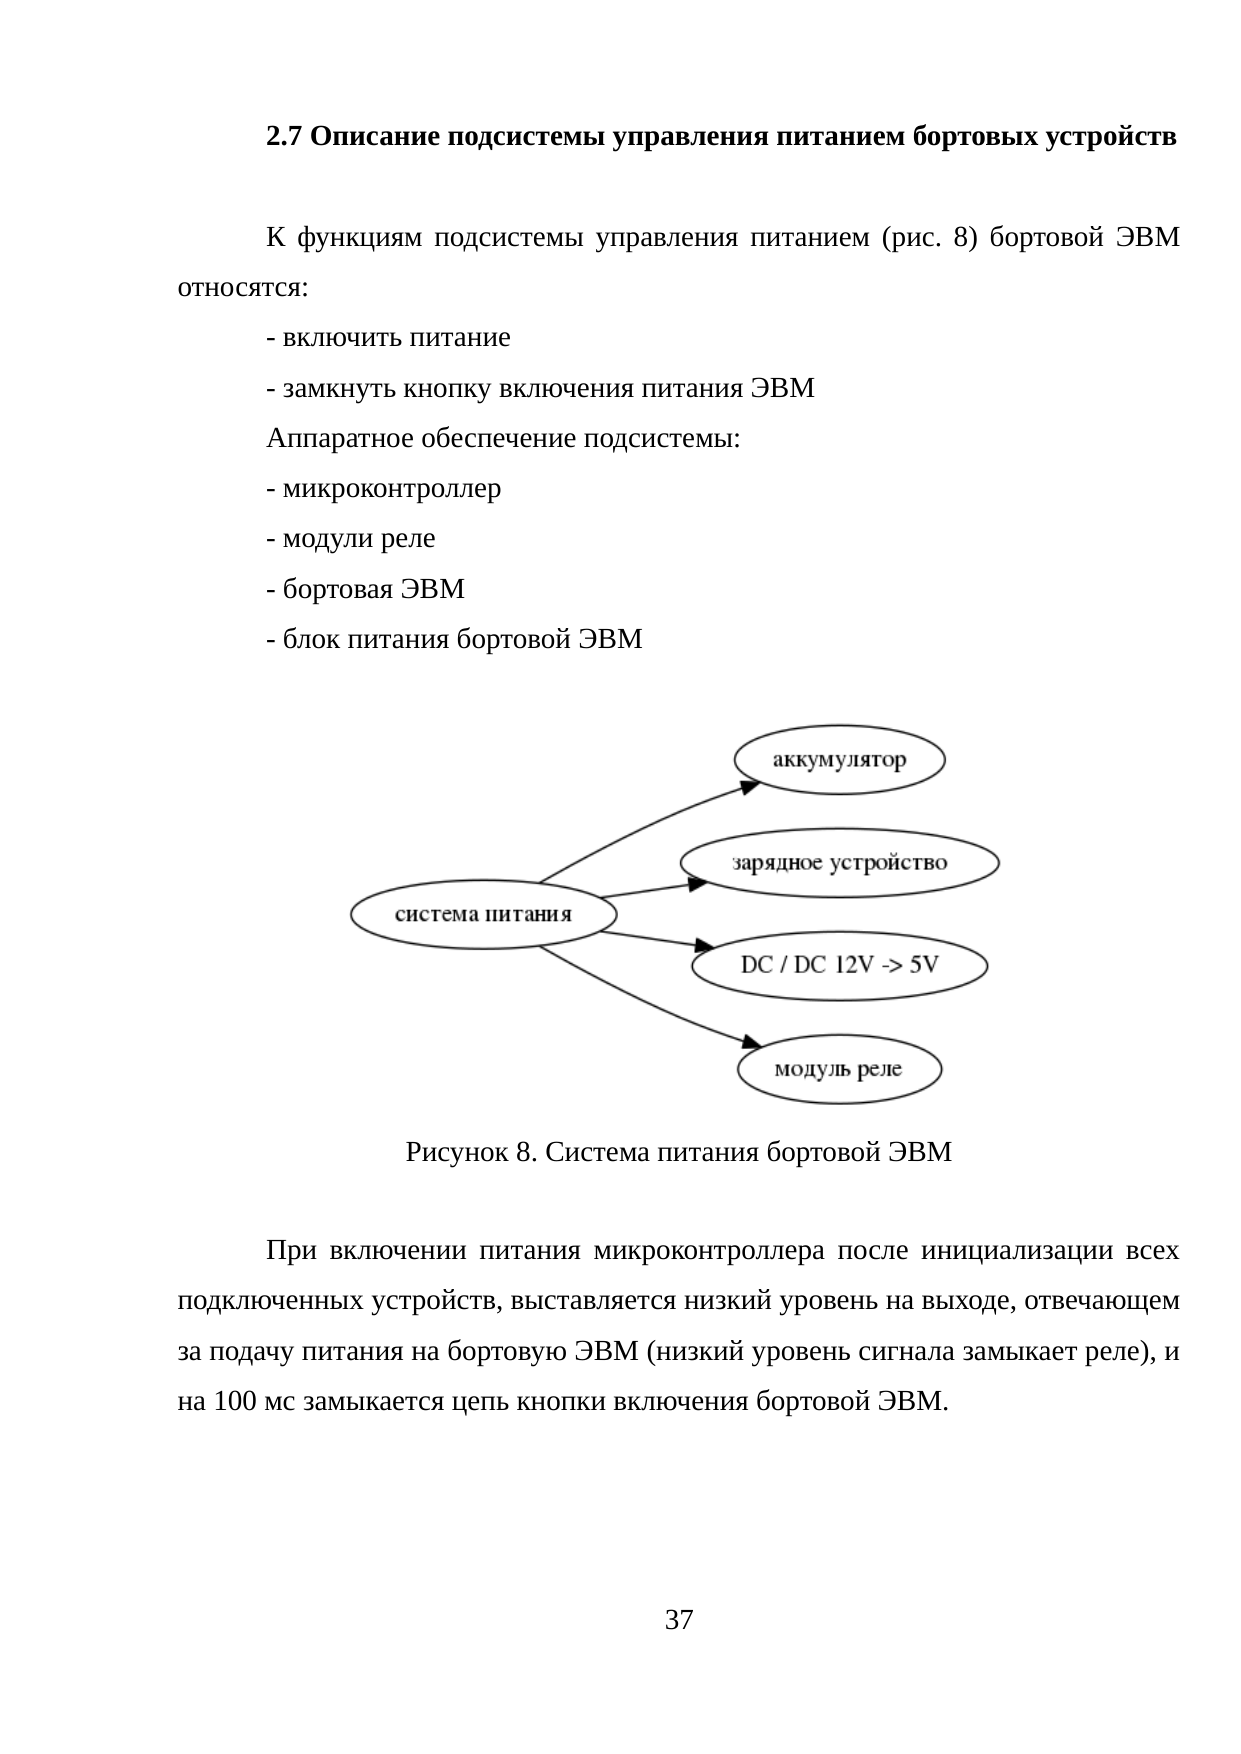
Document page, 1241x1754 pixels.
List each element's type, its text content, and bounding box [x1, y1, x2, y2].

text - блок питания бортовой ЭВМ [177, 621, 1181, 655]
text - включить питание [177, 319, 1181, 353]
text - микроконтроллер [177, 470, 1181, 504]
text - бортовая ЭВМ [177, 571, 1181, 604]
text К функциям подсистемы управления питанием (рис. 8) бортовой ЭВМ относятся: [177, 219, 1181, 303]
text - замкнуть кнопку включения питания ЭВМ [177, 370, 1181, 403]
picture [344, 718, 1007, 1112]
text При включении питания микроконтроллера после инициализации всех подключенных устройств, выставляется низкий уровень на выходе, отвечающем за подачу питания на бортовую ЭВМ (низкий уровень сигнала замыкает реле), и на 100 мс замыкается цепь кнопки включения бортовой ЭВМ. [177, 1232, 1181, 1417]
text Рисунок 8. Система питания бортовой ЭВМ [177, 719, 1181, 1168]
subtitle 2.7 Описание подсистемы управления питанием бортовых устройств [177, 118, 1181, 152]
text - модули реле [177, 521, 1181, 554]
text Аппаратное обеспечение подсистемы: [177, 420, 1181, 453]
